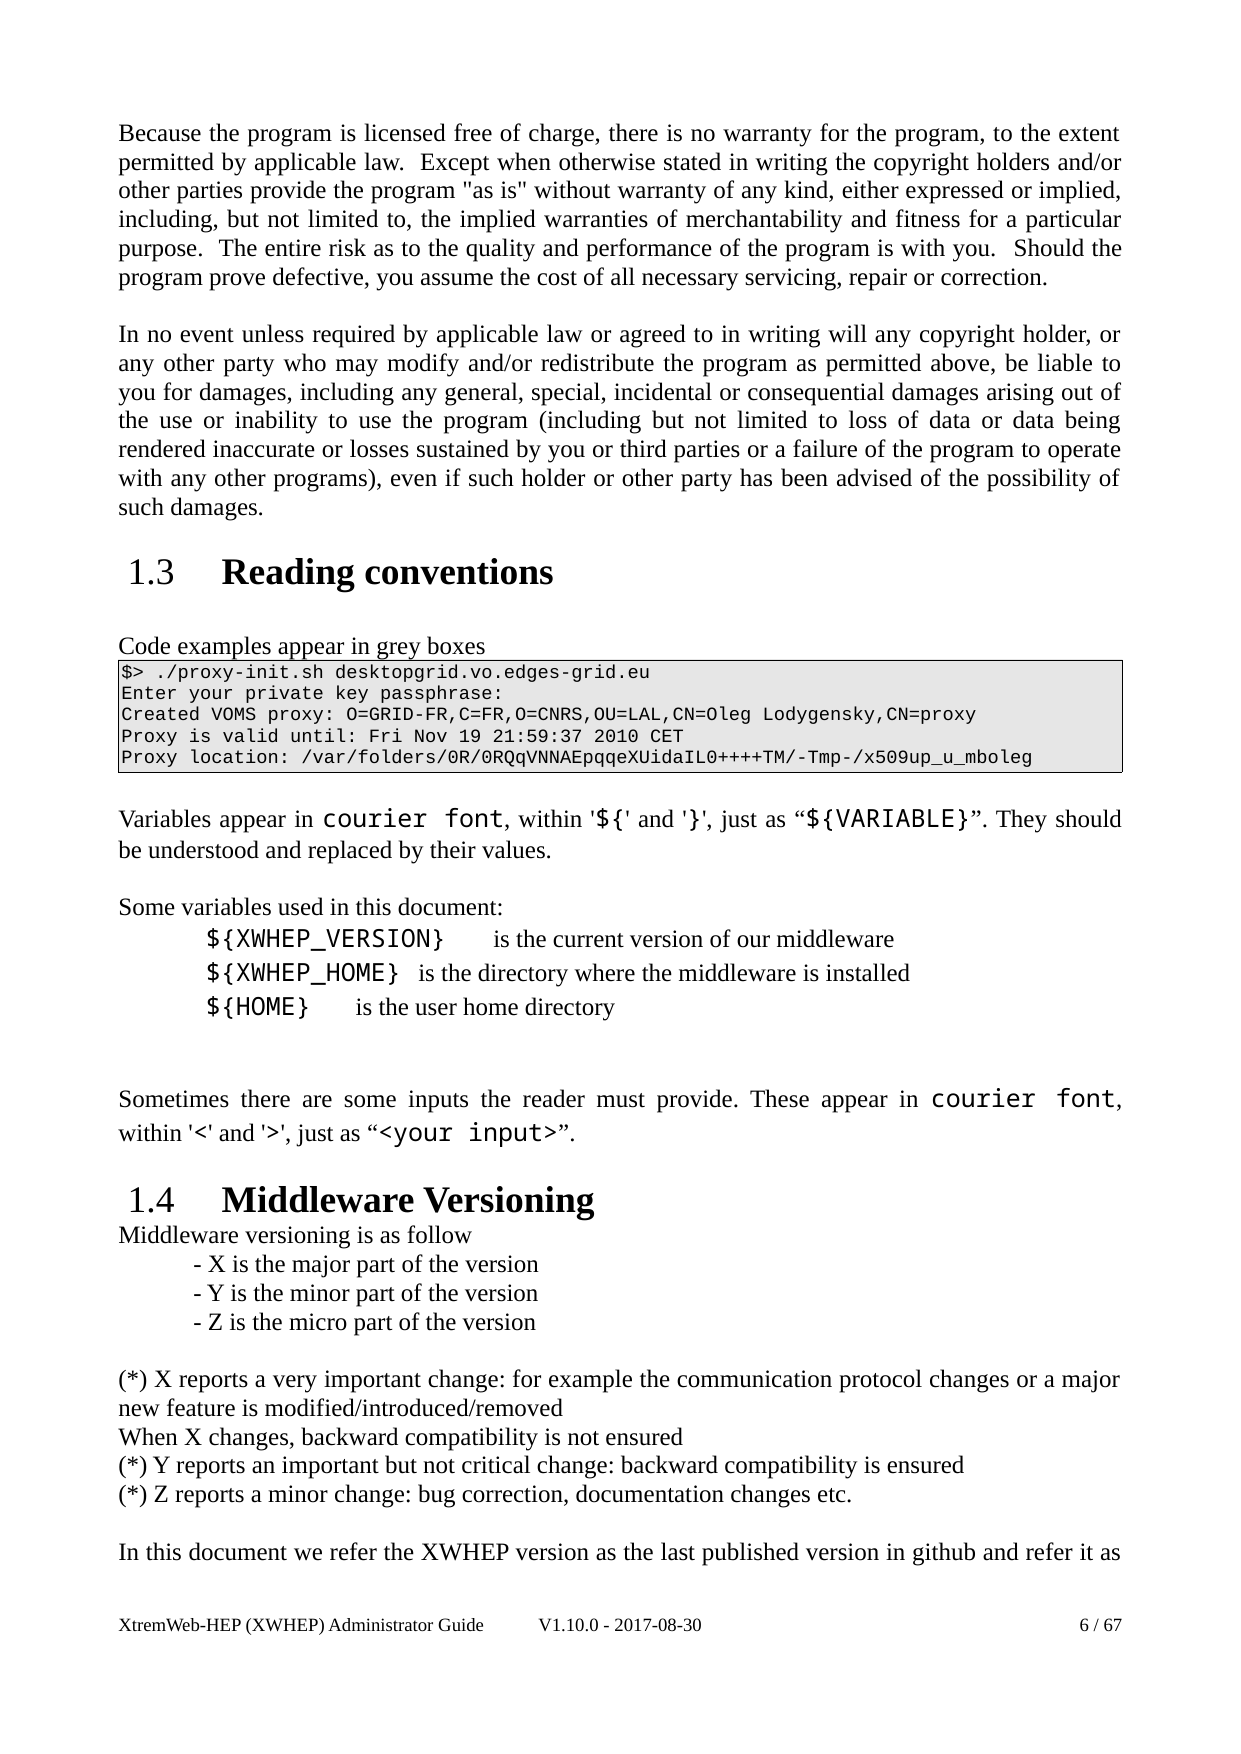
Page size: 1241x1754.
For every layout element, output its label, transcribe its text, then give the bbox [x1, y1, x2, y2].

text Enter your private key passphrase: [119, 681, 1122, 702]
text ${HOME} is the user home directory [206, 989, 1122, 1023]
text ${XWHEP_HOME} is the directory where the middleware is installed [206, 955, 1122, 989]
text Code examples appear in grey boxes [118, 631, 1122, 659]
text - Y is the minor part of the version [118, 1278, 1122, 1307]
subtitle Middleware Versioning [118, 1177, 1122, 1221]
subtitle Reading conventions [118, 549, 1122, 592]
text $> ./proxy-init.sh desktopgrid.vo.edges-grid.eu [119, 661, 1122, 681]
text Sometimes there are some inputs the reader must provide. These appear in courier font, within '<' and '>', just as “<your input>”. [118, 1081, 1122, 1149]
text In this document we refer the XWHEP version as the last published version in github and refer it as [118, 1537, 1122, 1566]
text IN NO EVENT UNLESS REQUIRED BY APPLICABLE LAW OR AGREED TO IN WRITING WILL ANY COPYRIGHT HOLDER, OR ANY OTHER PARTY WHO MAY MODIFY AND/OR REDISTRIBUTE THE PROGRAM AS PERMITTED ABOVE, BE LIABLE TO YOU FOR DAMAGES, INCLUDING ANY GENERAL, SPECIAL, INCIDENTAL OR CONSEQUENTIAL DAMAGES ARISING OUT OF THE USE OR INABILITY TO USE THE PROGRAM (INCLUDING BUT NOT LIMITED TO LOSS OF DATA OR DATA BEING RENDERED INACCURATE OR LOSSES SUSTAINED BY YOU OR THIRD PARTIES OR A FAILURE OF THE PROGRAM TO OPERATE WITH ANY OTHER PROGRAMS), EVEN IF SUCH HOLDER OR OTHER PARTY HAS BEEN ADVISED OF THE POSSIBILITY OF SUCH DAMAGES. [118, 319, 1122, 521]
text Proxy is valid until: Fri Nov 19 21:59:37 2010 CET [119, 723, 1122, 744]
text (*) Z reports a minor change: bug correction, documentation changes etc. [118, 1479, 1122, 1508]
text BECAUSE THE PROGRAM IS LICENSED FREE OF CHARGE, THERE IS NO WARRANTY FOR THE PROGRAM, TO THE EXTENT PERMITTED BY APPLICABLE LAW. EXCEPT WHEN OTHERWISE STATED IN WRITING THE COPYRIGHT HOLDERS AND/OR OTHER PARTIES PROVIDE THE PROGRAM "AS IS" WITHOUT WARRANTY OF ANY KIND, EITHER EXPRESSED OR IMPLIED, INCLUDING, BUT NOT LIMITED TO, THE IMPLIED WARRANTIES OF MERCHANTABILITY AND FITNESS FOR A PARTICULAR PURPOSE. THE ENTIRE RISK AS TO THE QUALITY AND PERFORMANCE OF THE PROGRAM IS WITH YOU. SHOULD THE PROGRAM PROVE DEFECTIVE, YOU ASSUME THE COST OF ALL NECESSARY SERVICING, REPAIR OR CORRECTION. [118, 118, 1122, 291]
text (*) X reports a very important change: for example the communication protocol changes or a major new feature is modified/introduced/removed [118, 1364, 1122, 1422]
text Proxy location: /var/folders/0R/0RQqVNNAEpqqeXUidaIL0++++TM/-Tmp-/x509up_u_mboleg [119, 744, 1122, 772]
text - Z is the micro part of the version [118, 1307, 1122, 1336]
text Created VOMS proxy: O=GRID-FR,C=FR,O=CNRS,OU=LAL,CN=Oleg Lodygensky,CN=proxy [119, 702, 1122, 723]
text - X is the major part of the version [118, 1249, 1122, 1278]
text Middleware versioning is as follow [118, 1221, 1122, 1249]
text When X changes, backward compatibility is not ensured [118, 1422, 1122, 1451]
text Some variables used in this document: [118, 892, 1122, 921]
text Variables appear in courier font, within '${' and '}', just as “${VARIABLE}”. They should be understood and replaced by their values. [118, 801, 1122, 863]
text (*) Y reports an important but not critical change: backward compatibility is ensured [118, 1451, 1122, 1479]
text ${XWHEP_VERSION} is the current version of our middleware [206, 921, 1122, 955]
